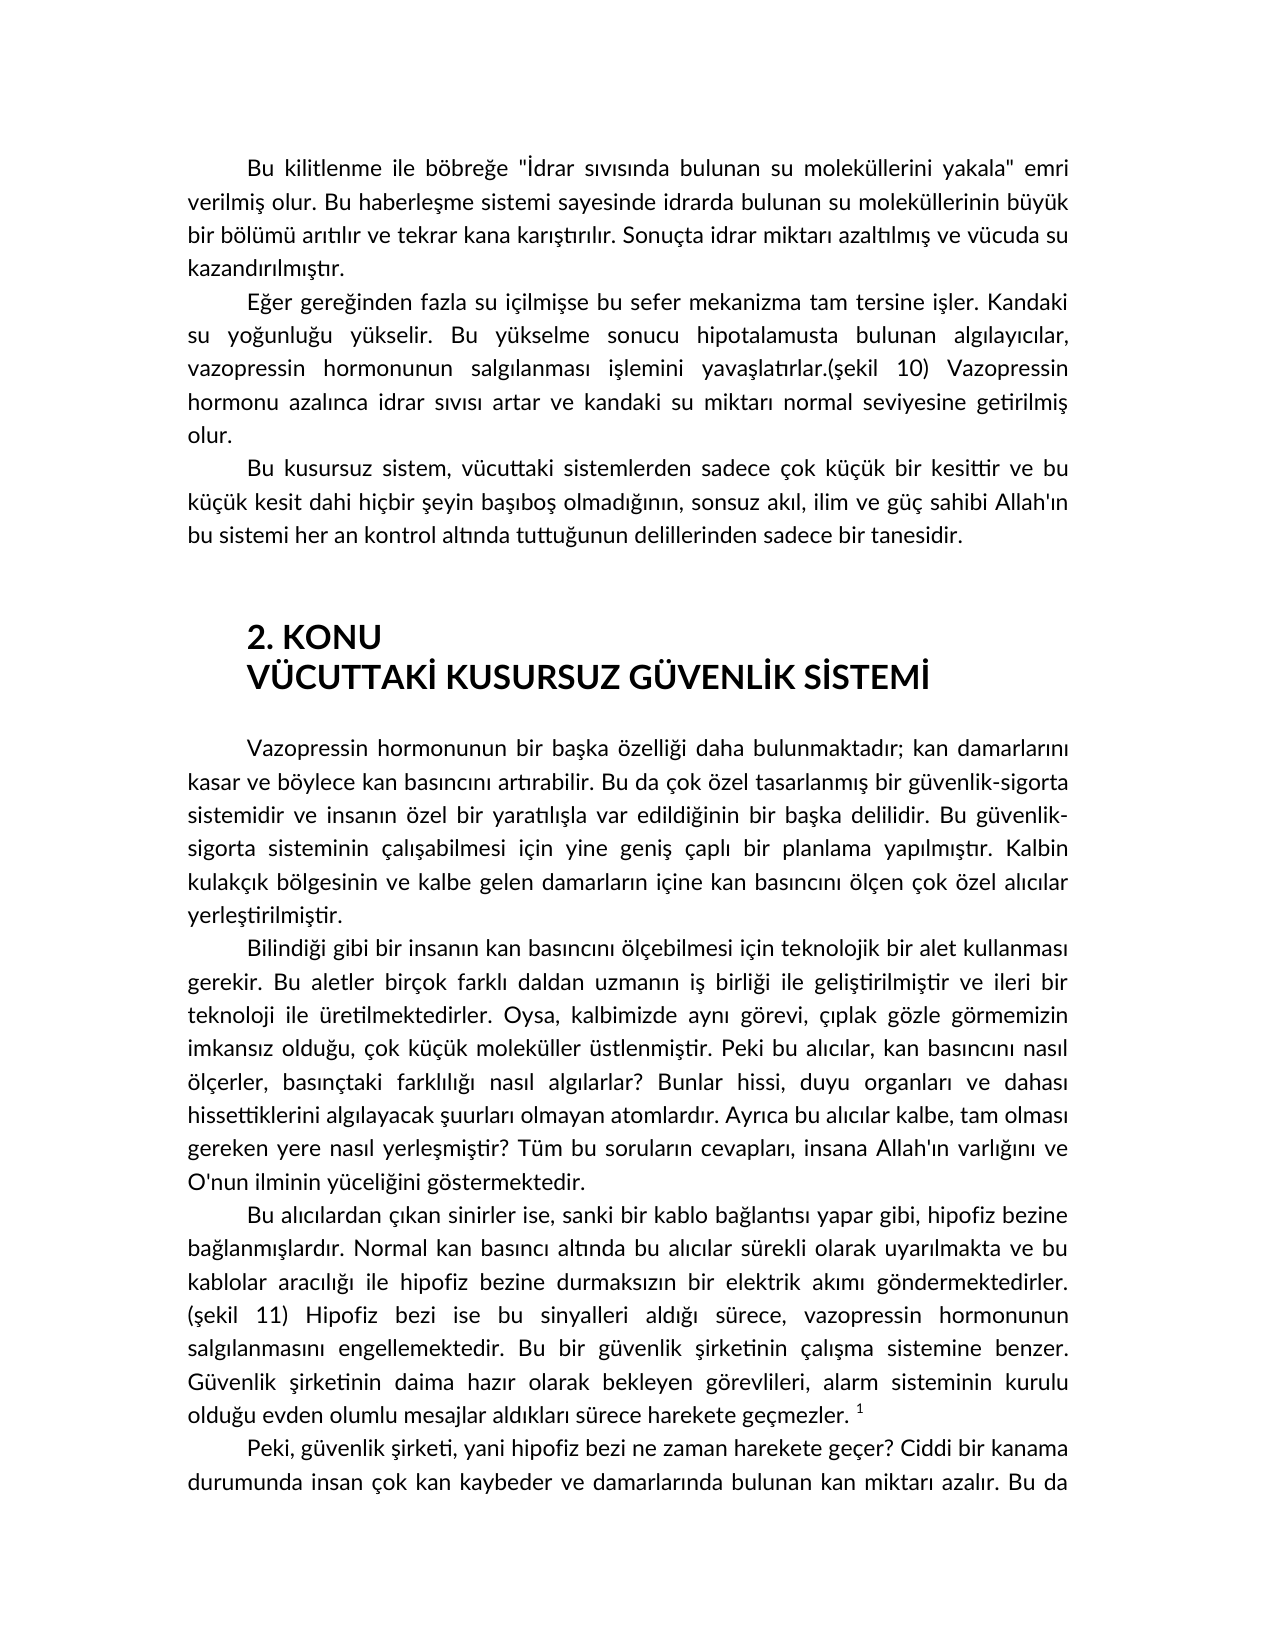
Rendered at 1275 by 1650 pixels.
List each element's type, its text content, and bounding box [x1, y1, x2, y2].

text Bu kilitlenme ile böbreğe "İdrar sıvısında bulunan su moleküllerini yakala" emri verilmiş olur. Bu haberleşme sistemi sayesinde idrarda bulunan su moleküllerinin büyük bir bölümü arıtılır ve tekrar kana karıştırılır. Sonuçta idrar miktarı azaltılmış ve vücuda su kazandırılmıştır. [187, 150, 1070, 283]
text 2. KONU [187, 617, 1070, 657]
text Bilindiği gibi bir insanın kan basıncını ölçebilmesi için teknolojik bir alet kullanması gerekir. Bu aletler birçok farklı daldan uzmanın iş birliği ile geliştirilmiştir ve ileri bir teknoloji ile üretilmektedirler. Oysa, kalbimizde aynı görevi, çıplak gözle görmemizin imkansız olduğu, çok küçük moleküller üstlenmiştir. Peki bu alıcılar, kan basıncını nasıl ölçerler, basınçtaki farklılığı nasıl algılarlar? Bunlar hissi, duyu organları ve dahası hissettiklerini algılayacak şuurları olmayan atomlardır. Ayrıca bu alıcılar kalbe, tam olması gereken yere nasıl yerleşmiştir? Tüm bu soruların cevapları, insana Allah'ın varlığını ve O'nun ilminin yüceliğini göstermektedir. [187, 930, 1070, 1197]
text VÜCUTTAKİ KUSURSUZ GÜVENLİK SİSTEMİ [187, 657, 1070, 697]
text Eğer gereğinden fazla su içilmişse bu sefer mekanizma tam tersine işler. Kandaki su yoğunluğu yükselir. Bu yükselme sonucu hipotalamusta bulunan algılayıcılar, vazopressin hormonunun salgılanması işlemini yavaşlatırlar.(şekil 10) Vazopressin hormonu azalınca idrar sıvısı artar ve kandaki su miktarı normal seviyesine getirilmiş olur. [187, 283, 1070, 450]
text Vazopressin hormonunun bir başka özelliği daha bulunmaktadır; kan damarlarını kasar ve böylece kan basıncını artırabilir. Bu da çok özel tasarlanmış bir güvenlik-sigorta sistemidir ve insanın özel bir yaratılışla var edildiğinin bir başka delilidir. Bu güvenlik-sigorta sisteminin çalışabilmesi için yine geniş çaplı bir planlama yapılmıştır. Kalbin kulakçık bölgesinin ve kalbe gelen damarların içine kan basıncını ölçen çok özel alıcılar yerleştirilmiştir. [187, 730, 1070, 930]
text Peki, güvenlik şirketi, yani hipofiz bezi ne zaman harekete geçer? Ciddi bir kanama durumunda insan çok kan kaybeder ve damarlarında bulunan kan miktarı azalır. Bu da [187, 1430, 1070, 1497]
text Bu kusursuz sistem, vücuttaki sistemlerden sadece çok küçük bir kesittir ve bu küçük kesit dahi hiçbir şeyin başıboş olmadığının, sonsuz akıl, ilim ve güç sahibi Allah'ın bu sistemi her an kontrol altında tuttuğunun delillerinden sadece bir tanesidir. [187, 450, 1070, 550]
text Bu alıcılardan çıkan sinirler ise, sanki bir kablo bağlantısı yapar gibi, hipofiz bezine bağlanmışlardır. Normal kan basıncı altında bu alıcılar sürekli olarak uyarılmakta ve bu kablolar aracılığı ile hipofiz bezine durmaksızın bir elektrik akımı göndermektedirler. (şekil 11) Hipofiz bezi ise bu sinyalleri aldığı sürece, vazopressin hormonunun salgılanmasını engellemektedir. Bu bir güvenlik şirketinin çalışma sistemine benzer. Güvenlik şirketinin daima hazır olarak bekleyen görevlileri, alarm sisteminin kurulu olduğu evden olumlu mesajlar aldıkları sürece harekete geçmezler. 1 [187, 1197, 1070, 1430]
